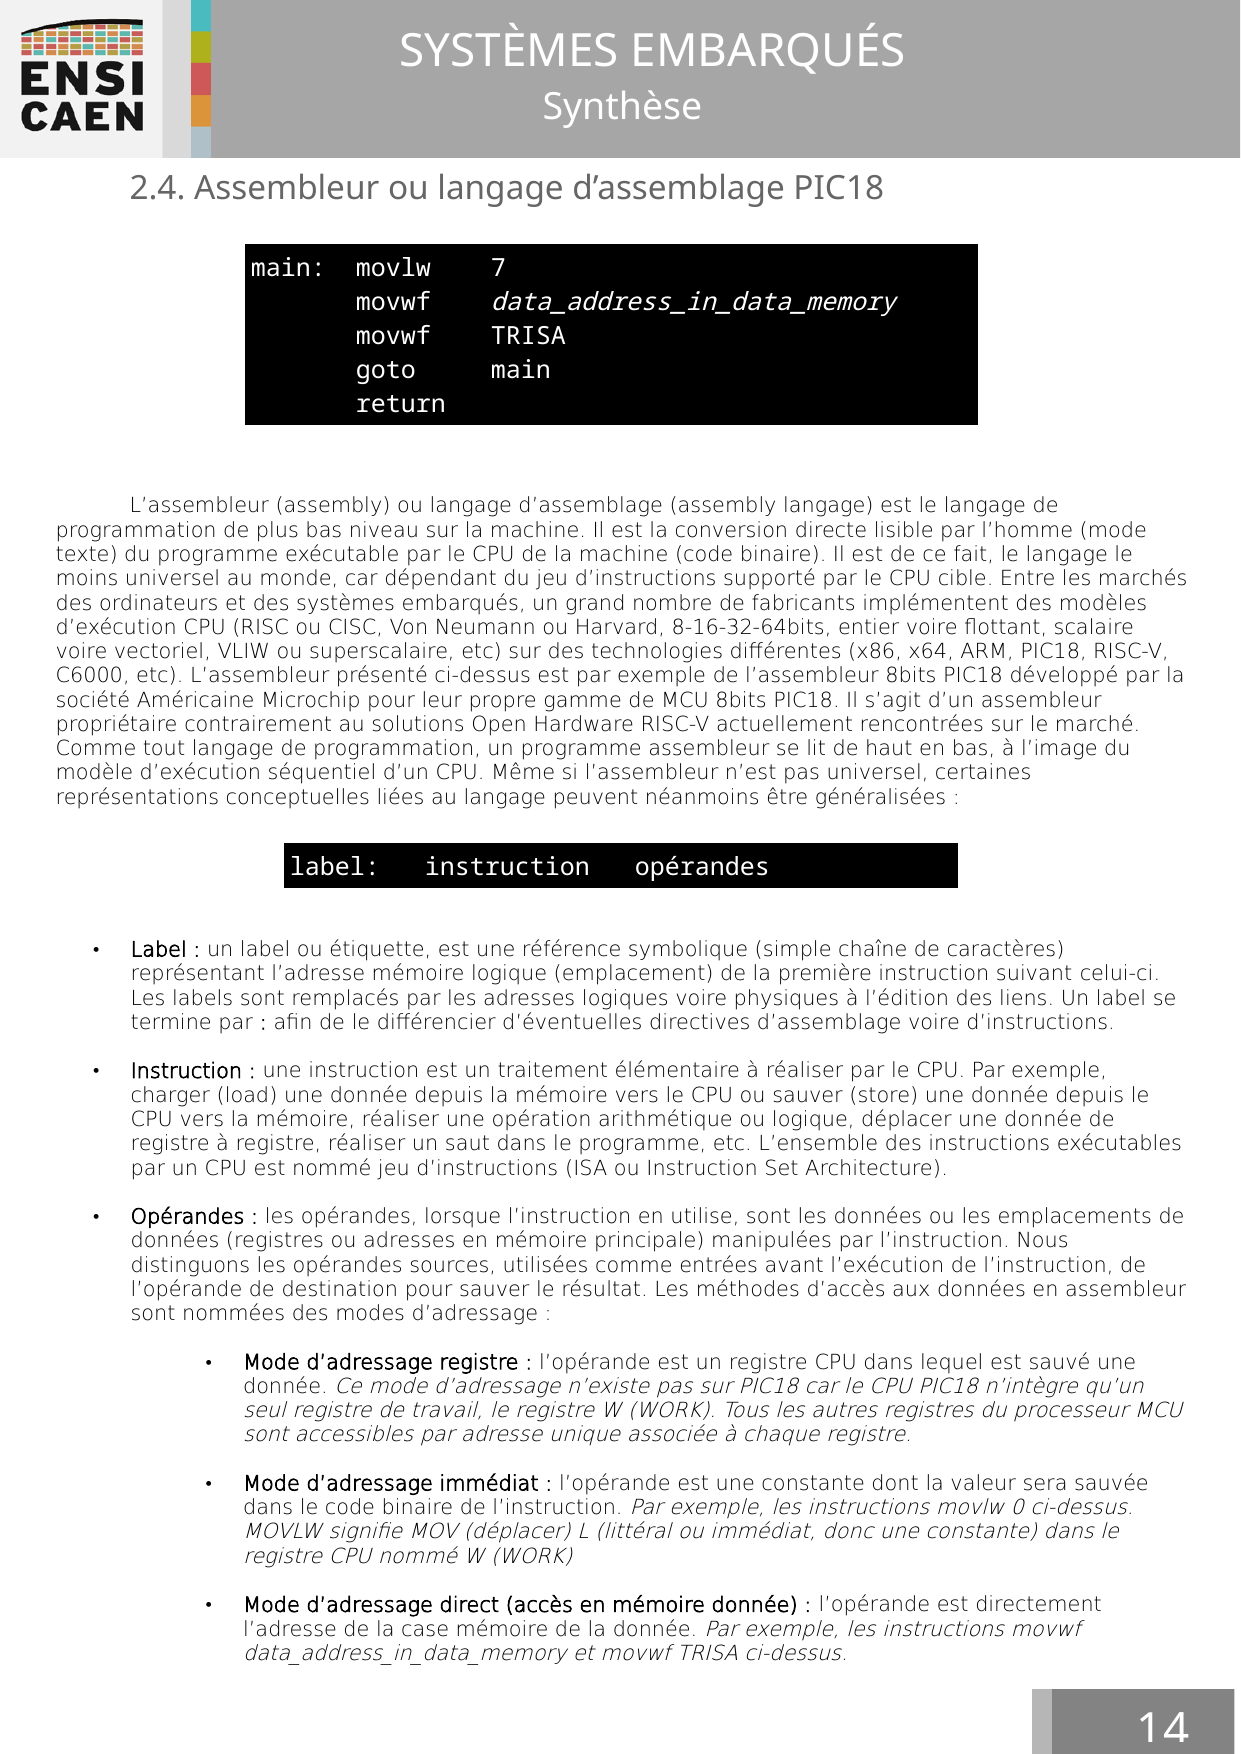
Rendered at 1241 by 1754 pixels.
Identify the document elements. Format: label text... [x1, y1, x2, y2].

list Instruction : une instruction est un traitement élémentaire à réaliser par le CPU. Par exemple, charger (load) une donnée depuis la mémoire vers le CPU ou sauver (store) une donnée depuis le CPU vers la mémoire, réaliser une opération arithmétique ou logique, déplacer une donnée de registre à registre, réaliser un saut dans le programme, etc. L’ensemble des instructions exécutables par un CPU est nommé jeu d’instructions (ISA ou Instruction Set Architecture). [93, 1058, 1189, 1180]
picture [0, 0, 1241, 158]
list Opérandes : les opérandes, lorsque l’instruction en utilise, sont les données ou les emplacements de données (registres ou adresses en mémoire principale) manipulées par l’instruction. Nous distinguons les opérandes sources, utilisées comme entrées avant l’exécution de l’instruction, de l’opérande de destination pour sauver le résultat. Les méthodes d’accès aux données en assembleur sont nommées des modes d’adressage : [93, 1204, 1189, 1325]
list Mode d’adressage direct (accès en mémoire donnée) : l’opérande est directement l’adresse de la case mémoire de la donnée. Par exemple, les instructions movwf data_address_in_data_memory et movwf TRISA ci-dessus. [205, 1592, 1189, 1665]
list Mode d’adressage registre : l’opérande est un registre CPU dans lequel est sauvé une donnée. Ce mode d’adressage n’existe pas sur PIC18 car le CPU PIC18 n’intègre qu’un seul registre de travail, le registre W (WORK). Tous les autres registres du processeur MCU sont accessibles par adresse unique associée à chaque registre. [205, 1350, 1189, 1447]
list Mode d’adressage immédiat : l’opérande est une constante dont la valeur sera sauvée dans le code binaire de l’instruction. Par exemple, les instructions movlw 0 ci-dessus. MOVLW signifie MOV (déplacer) L (littéral ou immédiat, donc une constante) dans le registre CPU nommé W (WORK) [205, 1471, 1189, 1568]
picture [1032, 1689, 1235, 1754]
table_header main: movlw 7 movwf data_address_in_data_memory movwf TRISA goto main return [245, 244, 978, 425]
text 2.4. Assembleur ou langage d’assemblage PIC18 [55, 164, 1189, 209]
table_header label: instruction opérandes [284, 843, 958, 888]
list Label : un label ou étiquette, est une référence symbolique (simple chaîne de caractères) représentant l’adresse mémoire logique (emplacement) de la première instruction suivant celui-ci. Les labels sont remplacés par les adresses logiques voire physiques à l’édition des liens. Un label se termine par : afin de le différencier d’éventuelles directives d’assemblage voire d’instructions. [93, 937, 1189, 1034]
text L’assembleur (assembly) ou langage d’assemblage (assembly langage) est le langage de programmation de plus bas niveau sur la machine. Il est la conversion directe lisible par l’homme (mode texte) du programme exécutable par le CPU de la machine (code binaire). Il est de ce fait, le langage le moins universel au monde, car dépendant du jeu d’instructions supporté par le CPU cible. Entre les marchés des ordinateurs et des systèmes embarqués, un grand nombre de fabricants implémentent des modèles d’exécution CPU (RISC ou CISC, Von Neumann ou Harvard, 8-16-32-64bits, entier voire flottant, scalaire voire vectoriel, VLIW ou superscalaire, etc) sur des technologies différentes (x86, x64, ARM, PIC18, RISC-V, C6000, etc). L’assembleur présenté ci-dessus est par exemple de l’assembleur 8bits PIC18 développé par la société Américaine Microchip pour leur propre gamme de MCU 8bits PIC18. Il s’agit d’un assembleur propriétaire contrairement au solutions Open Hardware RISC-V actuellement rencontrées sur le marché. Comme tout langage de programmation, un programme assembleur se lit de haut en bas, à l’image du modèle d’exécution séquentiel d’un CPU. Même si l’assembleur n’est pas universel, certaines représentations conceptuelles liées au langage peuvent néanmoins être généralisées : [55, 493, 1189, 809]
